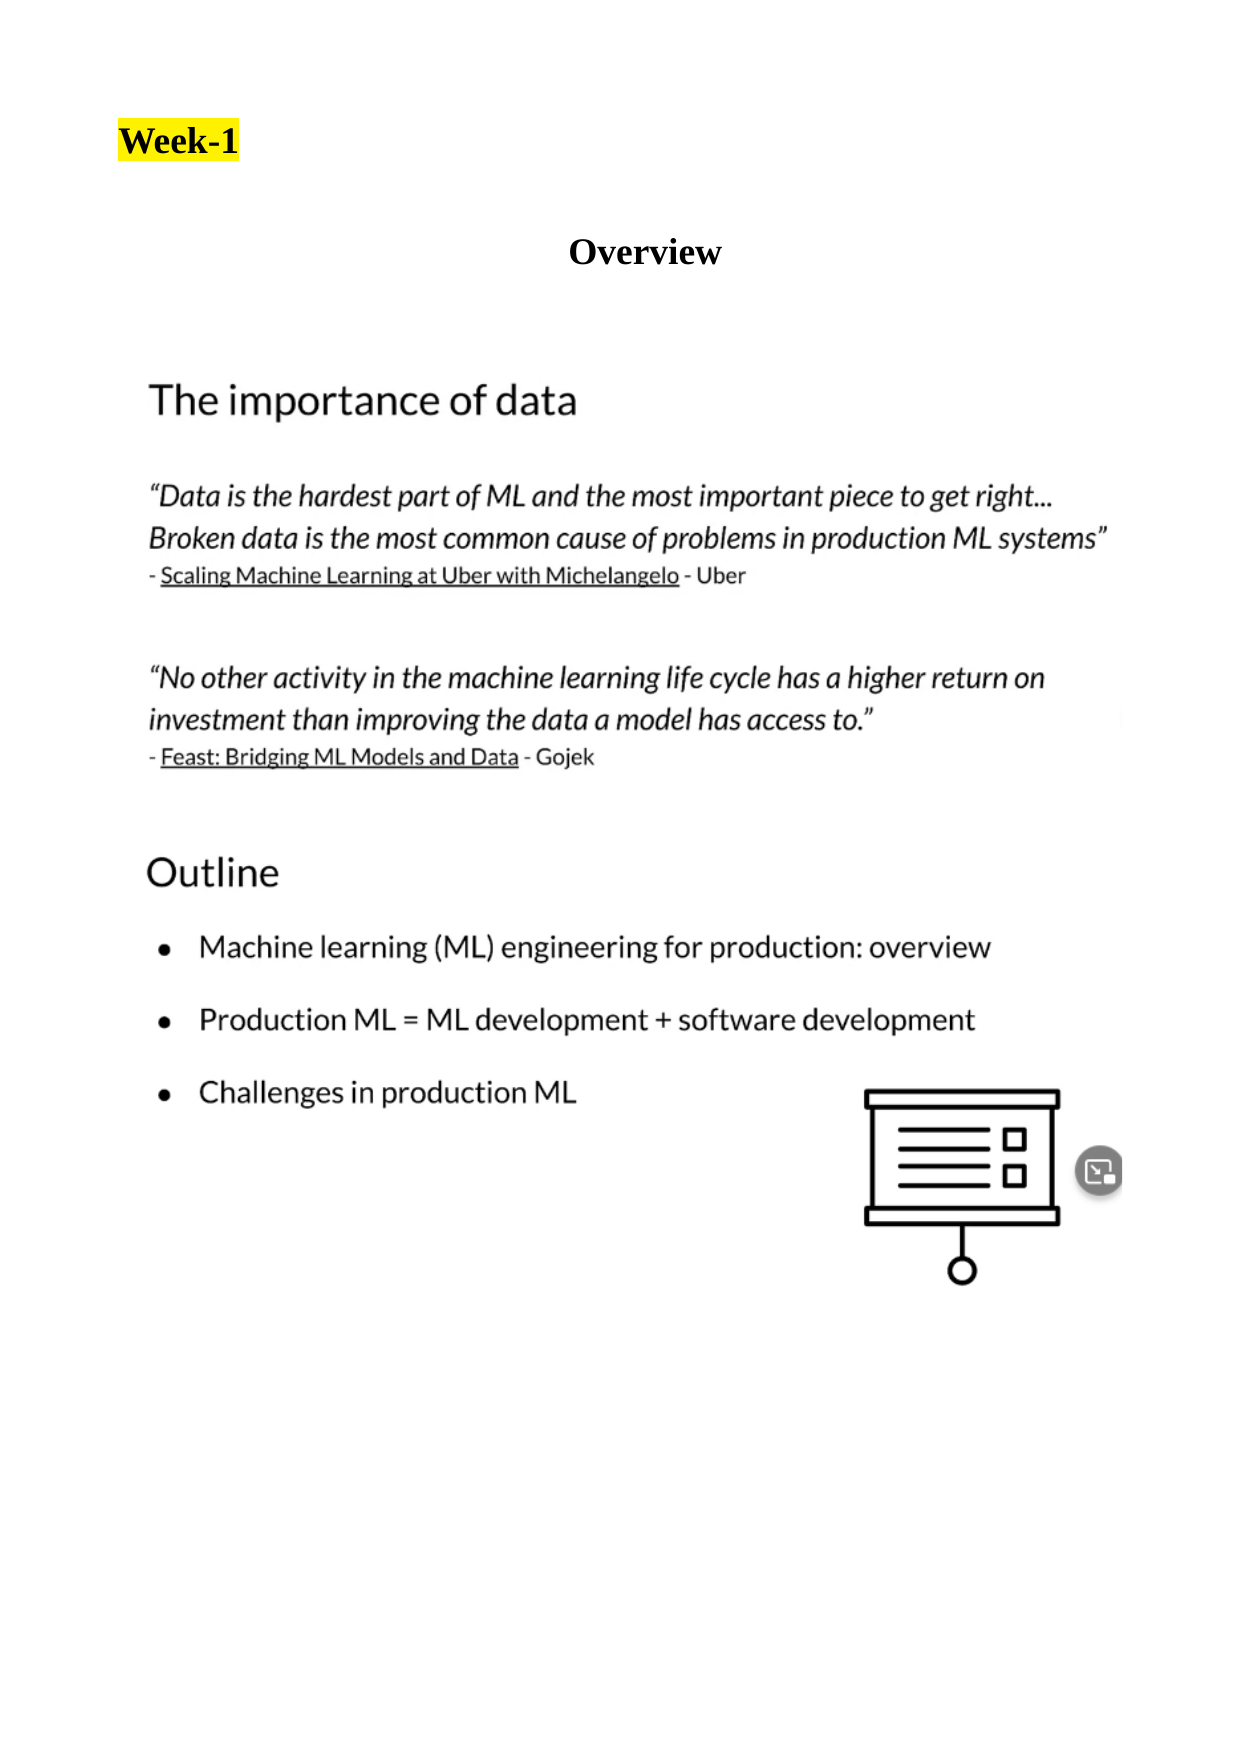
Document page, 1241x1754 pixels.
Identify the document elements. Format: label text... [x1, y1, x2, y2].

picture [118, 371, 1123, 784]
subtitle Overview [118, 229, 1122, 272]
picture [118, 841, 1123, 1292]
text Week-1 [118, 118, 1122, 161]
